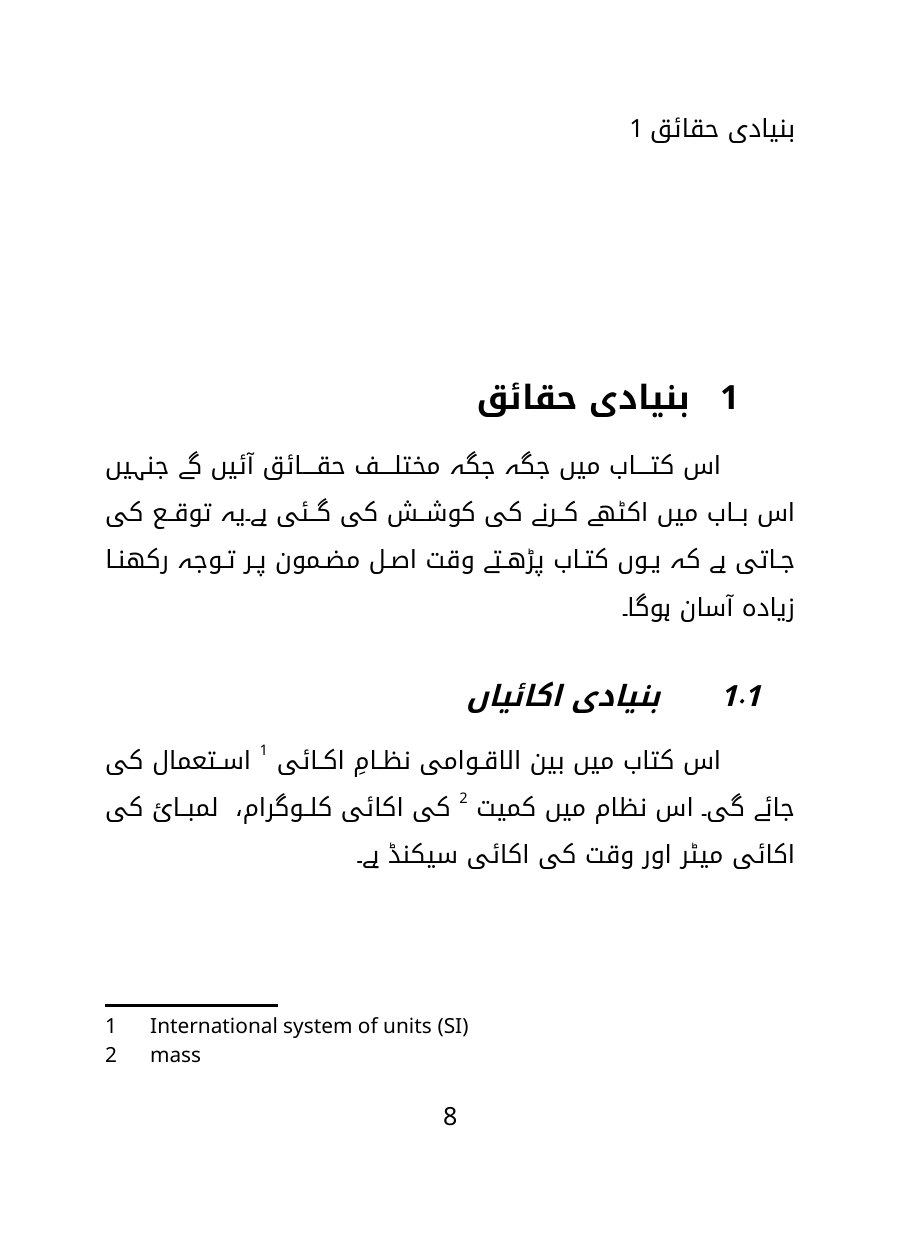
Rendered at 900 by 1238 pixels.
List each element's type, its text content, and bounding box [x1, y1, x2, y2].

text اس کتاب میں جگہ جگہ مختلف حقائق آئیں گے جنہیں اس باب میں اکٹھے کرنے کی کوشش کی گئی ہے۔یہ توقع کی جاتی ہے کہ یوں کتاب پڑھتے وقت اصل مضمون پر توجہ رکھنا زیادہ آسان ہوگا۔ [105, 442, 795, 632]
subtitle بنیادی اکائیاں [105, 669, 720, 724]
text International system of units (SI) [105, 1012, 795, 1040]
subtitle بنیادی حقائق [105, 366, 720, 429]
text mass [105, 1040, 795, 1068]
text اس کتاب میں بین الاقوامی نظامِ اکائی استعمال کی جائے گی۔ اس نظام میں کمیت کی اکائی کلوگرام، لمبائ کی اکائی میٹر اور وقت کی اکائی سیکنڈ ہے۔ [105, 737, 795, 879]
